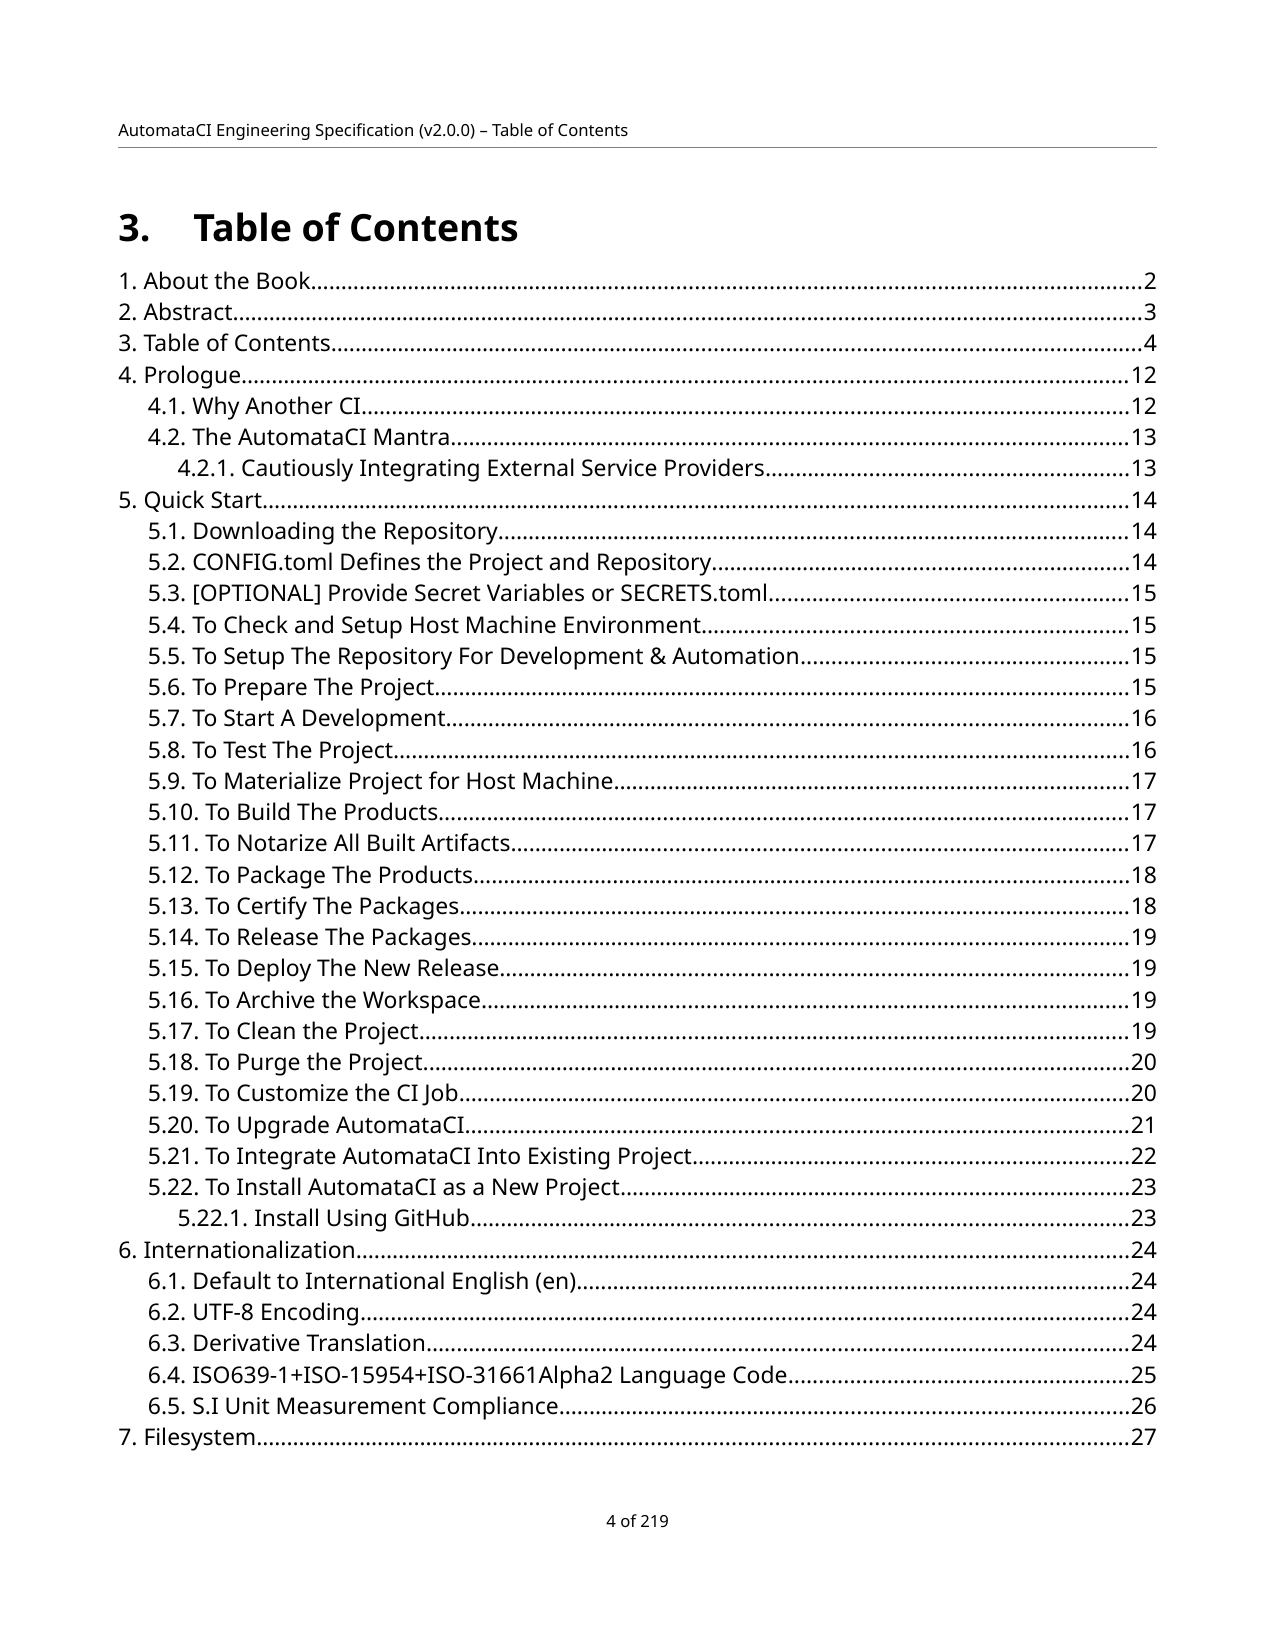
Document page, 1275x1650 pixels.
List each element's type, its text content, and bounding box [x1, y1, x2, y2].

text 6.5. S.I Unit Measurement Compliance 26 [148, 1390, 1157, 1421]
text 3. Table of Contents 4 [118, 327, 1157, 359]
text 5.7. To Start A Development 16 [148, 702, 1157, 734]
text 6.3. Derivative Translation 24 [148, 1327, 1157, 1359]
text 5.2. CONFIG.toml Defines the Project and Repository 14 [148, 546, 1157, 577]
text 5.1. Downloading the Repository 14 [148, 515, 1157, 546]
text 5.8. To Test The Project 16 [148, 734, 1157, 765]
text 5.9. To Materialize Project for Host Machine 17 [148, 765, 1157, 796]
text 1. About the Book 2 [118, 265, 1157, 296]
text 5.14. To Release The Packages 19 [148, 921, 1157, 952]
text 5.6. To Prepare The Project 15 [148, 671, 1157, 702]
text 5.11. To Notarize All Built Artifacts 17 [148, 827, 1157, 859]
text 4.2.1. Cautiously Integrating External Service Providers 13 [177, 452, 1157, 484]
text 6.1. Default to International English (en) 24 [148, 1265, 1157, 1296]
text 5.3. [OPTIONAL] Provide Secret Variables or SECRETS.toml 15 [148, 577, 1157, 609]
text 5.15. To Deploy The New Release 19 [148, 952, 1157, 984]
text 2. Abstract 3 [118, 296, 1157, 327]
text 5.13. To Certify The Packages 18 [148, 890, 1157, 921]
text 6.2. UTF-8 Encoding 24 [148, 1296, 1157, 1327]
text 7. Filesystem 27 [118, 1421, 1157, 1452]
text 5.22. To Install AutomataCI as a New Project 23 [148, 1171, 1157, 1202]
text 5.10. To Build The Products 17 [148, 796, 1157, 827]
text 5.12. To Package The Products 18 [148, 859, 1157, 890]
text 5.20. To Upgrade AutomataCI 21 [148, 1109, 1157, 1140]
text 5.5. To Setup The Repository For Development & Automation 15 [148, 640, 1157, 671]
text 5. Quick Start 14 [118, 484, 1157, 515]
text 5.18. To Purge the Project 20 [148, 1046, 1157, 1077]
text 6. Internationalization 24 [118, 1234, 1157, 1265]
text 5.21. To Integrate AutomataCI Into Existing Project 22 [148, 1140, 1157, 1171]
text 5.17. To Clean the Project 19 [148, 1015, 1157, 1046]
text 4.2. The AutomataCI Mantra 13 [148, 421, 1157, 452]
text 5.4. To Check and Setup Host Machine Environment 15 [148, 609, 1157, 640]
text 5.22.1. Install Using GitHub 23 [177, 1202, 1157, 1234]
text 5.16. To Archive the Workspace 19 [148, 984, 1157, 1015]
text 6.4. ISO639-1+ISO-15954+ISO-31661Alpha2 Language Code 25 [148, 1359, 1157, 1390]
text 4.1. Why Another CI 12 [148, 390, 1157, 421]
text 4. Prologue 12 [118, 359, 1157, 390]
subtitle Table of Contents [118, 201, 1157, 252]
text 5.19. To Customize the CI Job 20 [148, 1077, 1157, 1109]
